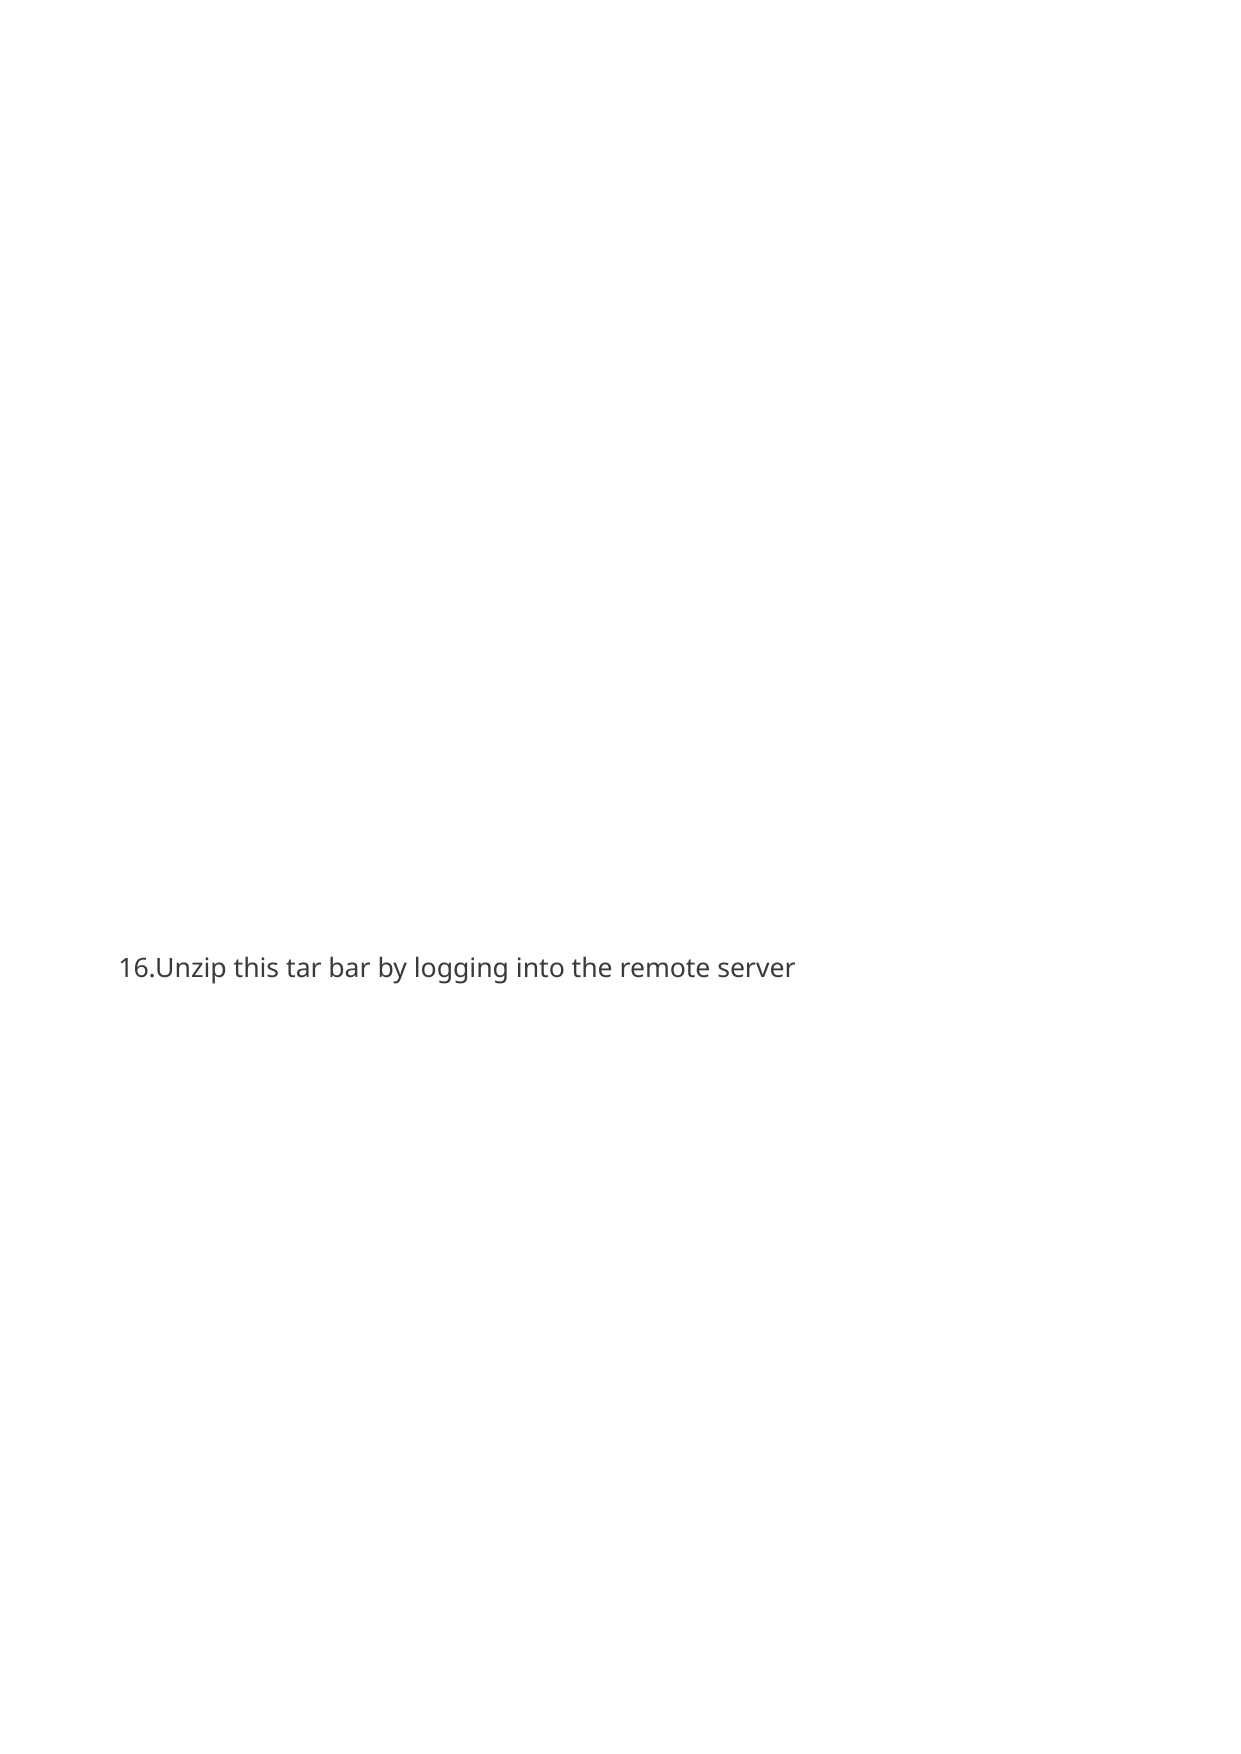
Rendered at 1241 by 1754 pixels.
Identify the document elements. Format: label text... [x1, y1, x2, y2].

text 16.Unzip this tar bar by logging into the remote server [118, 949, 1122, 986]
